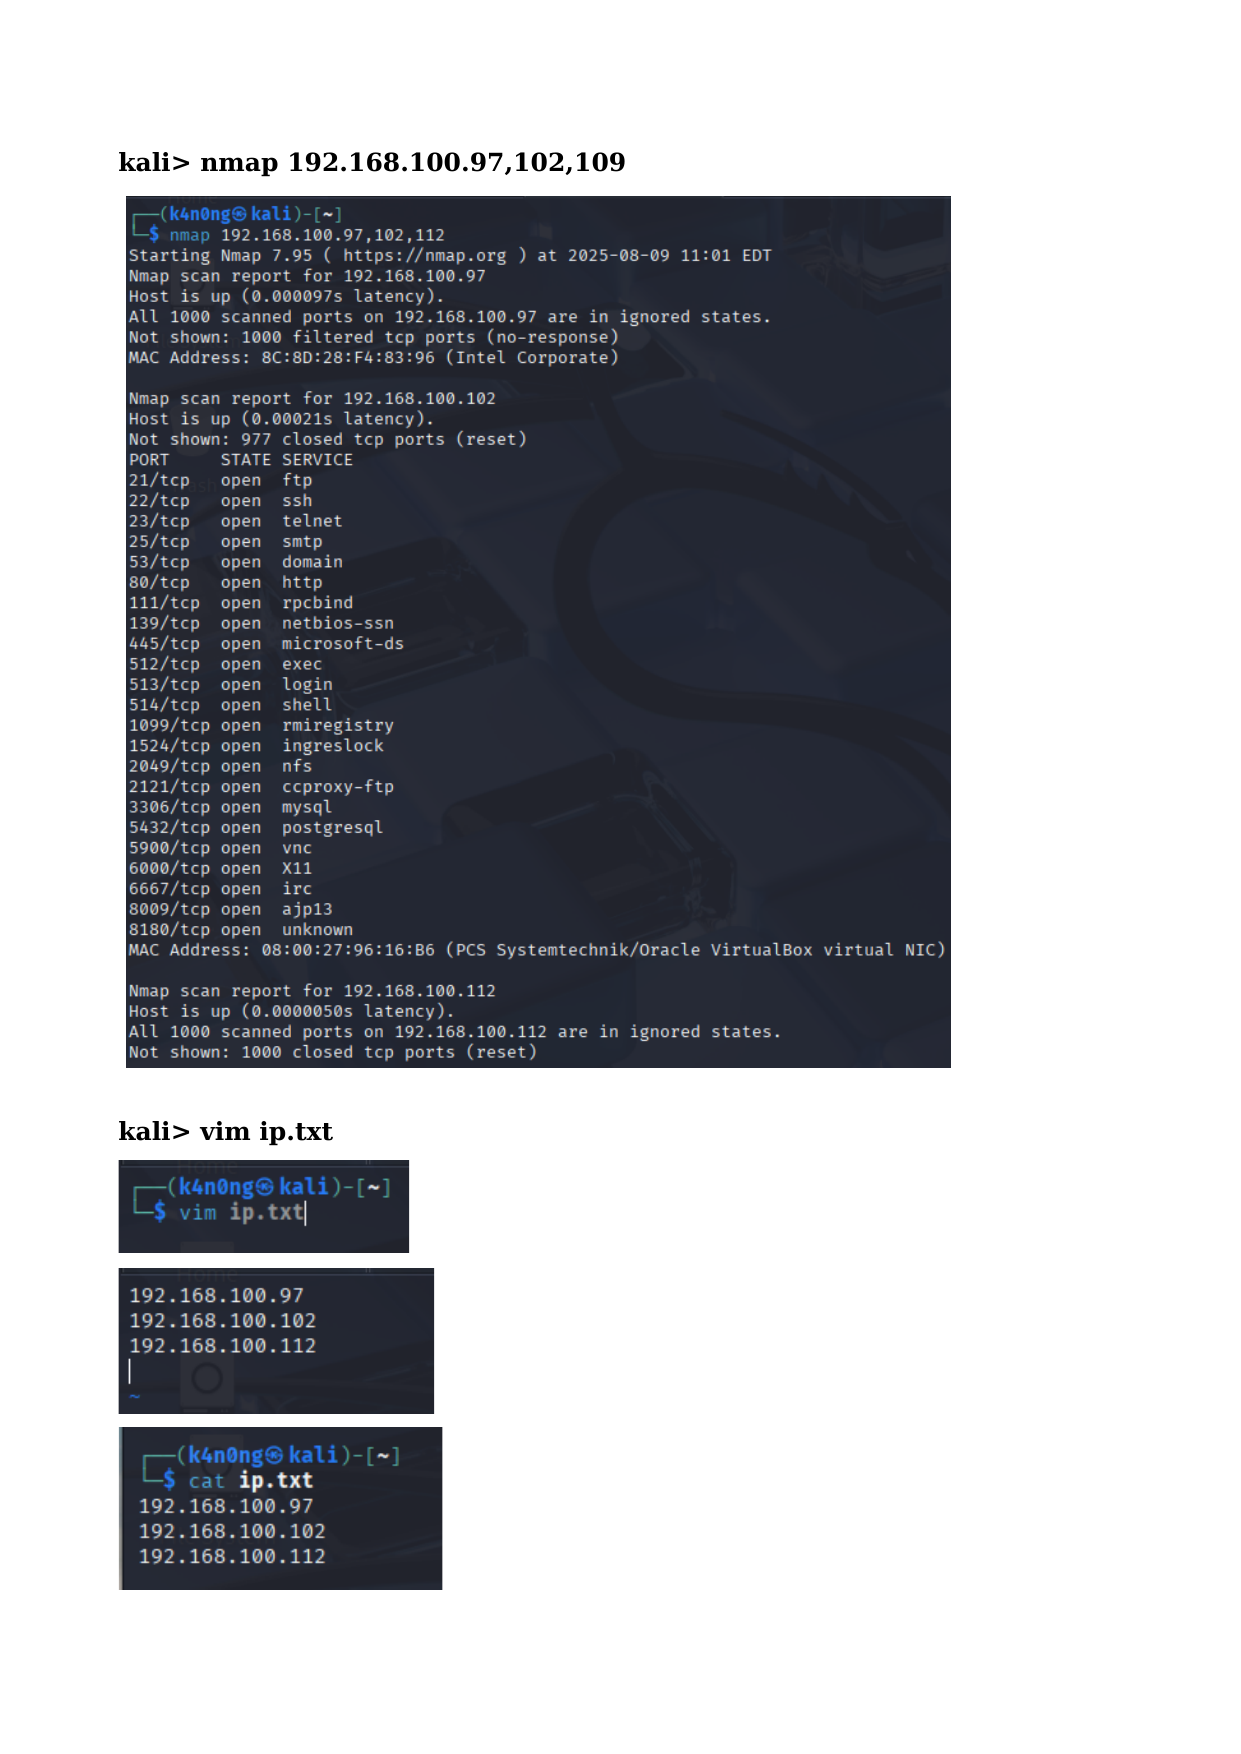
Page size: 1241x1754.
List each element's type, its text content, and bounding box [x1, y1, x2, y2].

text kali> vim ip.txt [118, 1117, 1122, 1146]
picture [118, 1268, 435, 1414]
picture [126, 196, 951, 1068]
picture [118, 1160, 410, 1253]
picture [118, 1427, 443, 1590]
text kali> nmap 192.168.100.97,102,109 [118, 147, 1122, 177]
